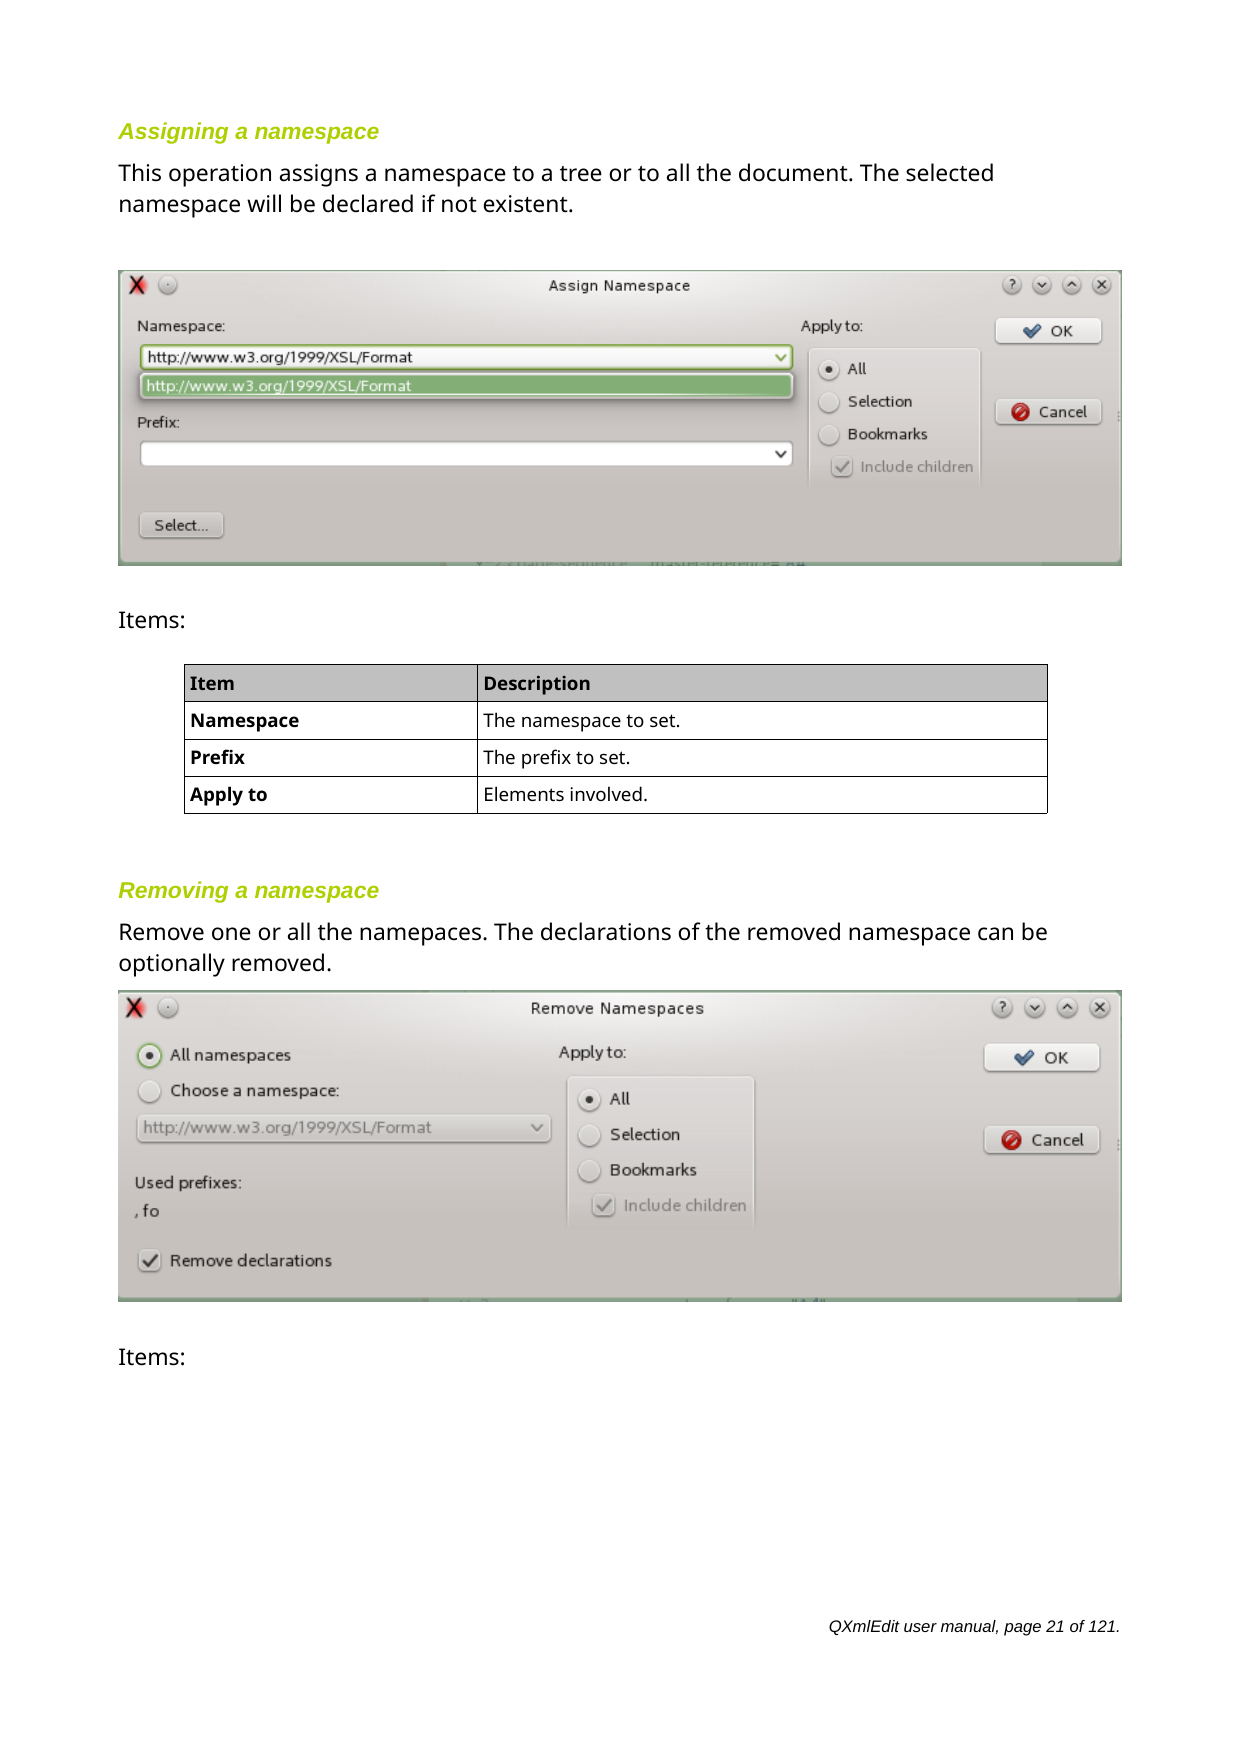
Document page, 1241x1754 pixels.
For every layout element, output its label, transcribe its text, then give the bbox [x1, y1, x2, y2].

table_cell Apply to [185, 777, 477, 813]
subtitle Assigning a namespace [118, 118, 1122, 144]
text Items: [118, 604, 1122, 636]
table_header Description [478, 665, 1047, 701]
text Items: [118, 1340, 1122, 1372]
picture [118, 990, 1122, 1302]
table_header Item [185, 665, 477, 701]
text Remove one or all the namepaces. The declarations of the removed namespace can be optionally removed. [118, 916, 1122, 978]
table_cell Elements involved. [478, 777, 1047, 813]
table_cell The namespace to set. [478, 702, 1047, 738]
table_cell Namespace [185, 702, 477, 738]
picture [118, 270, 1122, 566]
table_cell The prefix to set. [478, 740, 1047, 776]
subtitle Removing a namespace [118, 877, 1122, 903]
table_cell Prefix [185, 740, 477, 776]
text This operation assigns a namespace to a tree or to all the document. The selected namespace will be declared if not existent. [118, 157, 1122, 219]
